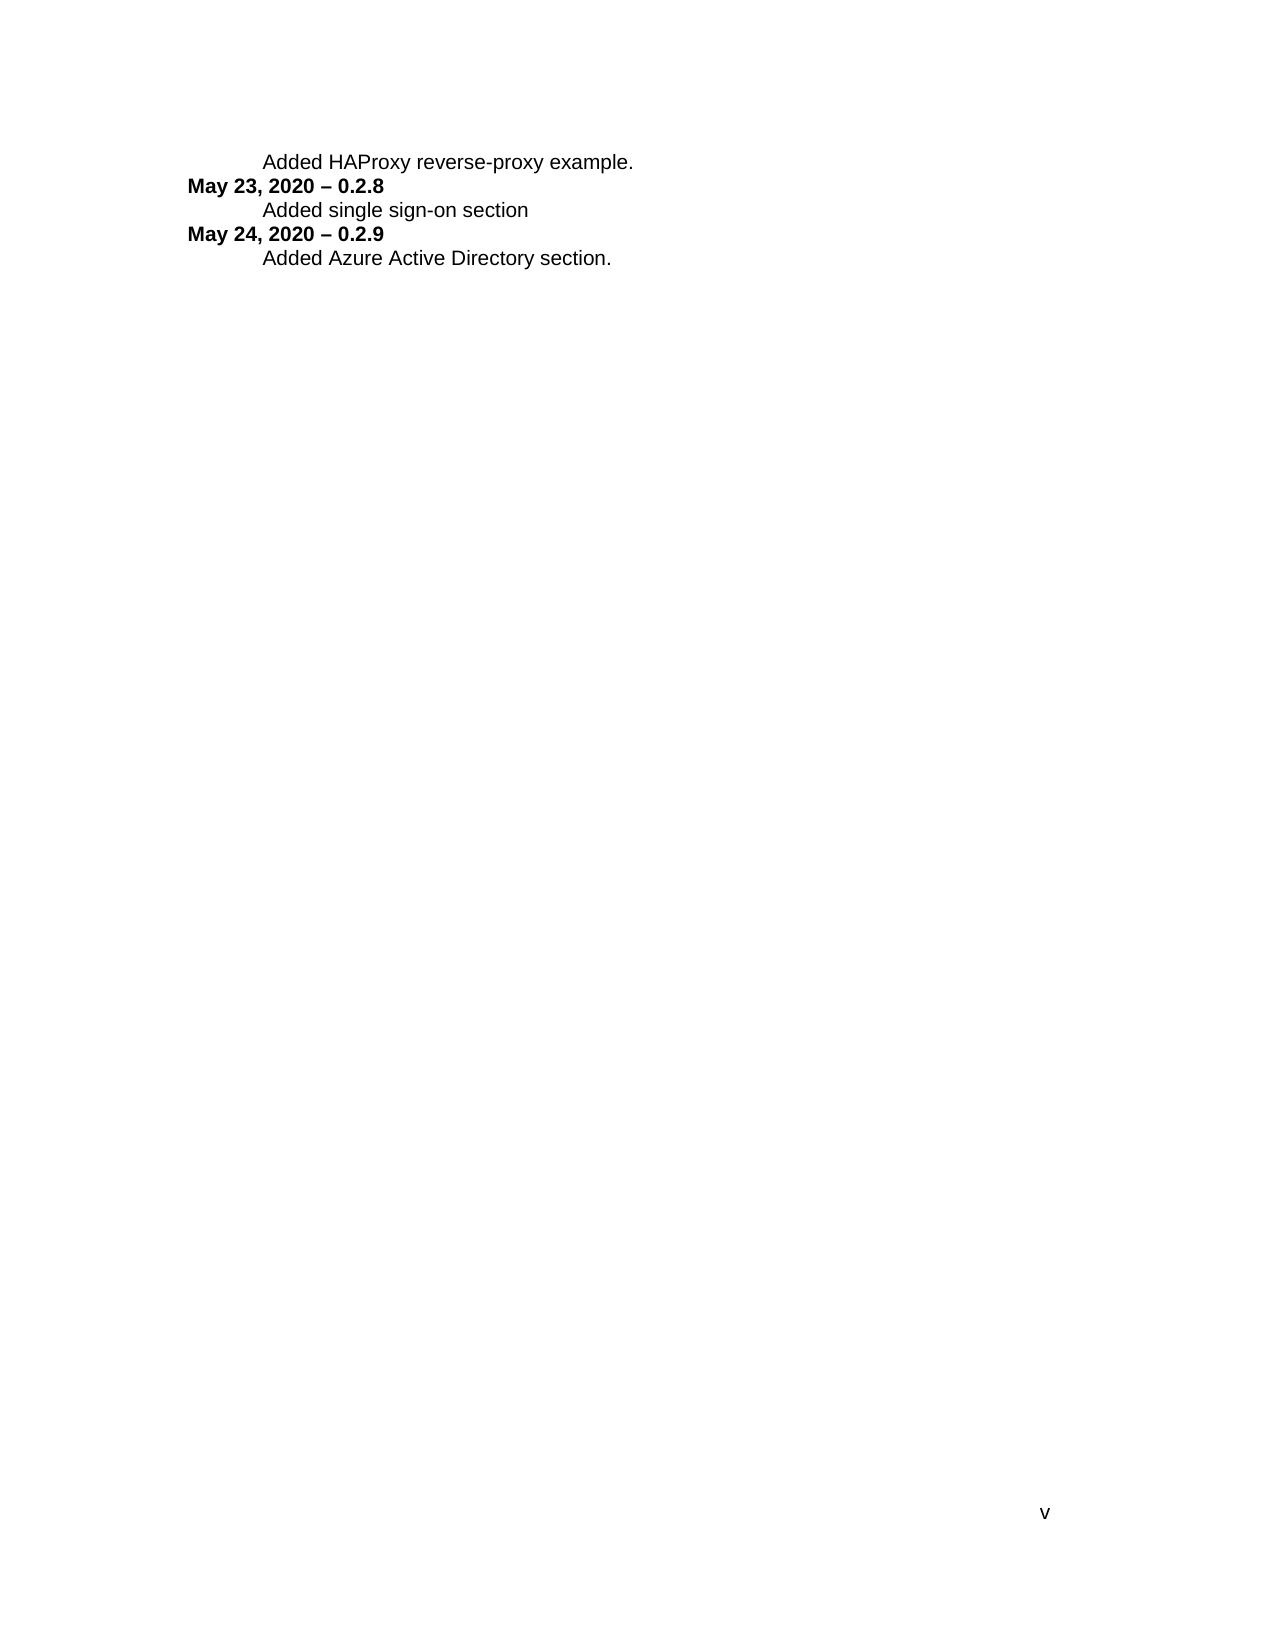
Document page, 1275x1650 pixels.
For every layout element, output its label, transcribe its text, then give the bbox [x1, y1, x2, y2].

text Added HAProxy reverse-proxy example. [187, 150, 1087, 174]
text Added single sign-on section [187, 198, 1087, 222]
text May 23, 2020 – 0.2.8 [187, 174, 1087, 198]
text May 24, 2020 – 0.2.9 [187, 222, 1087, 246]
text Added Azure Active Directory section. [187, 246, 1087, 270]
